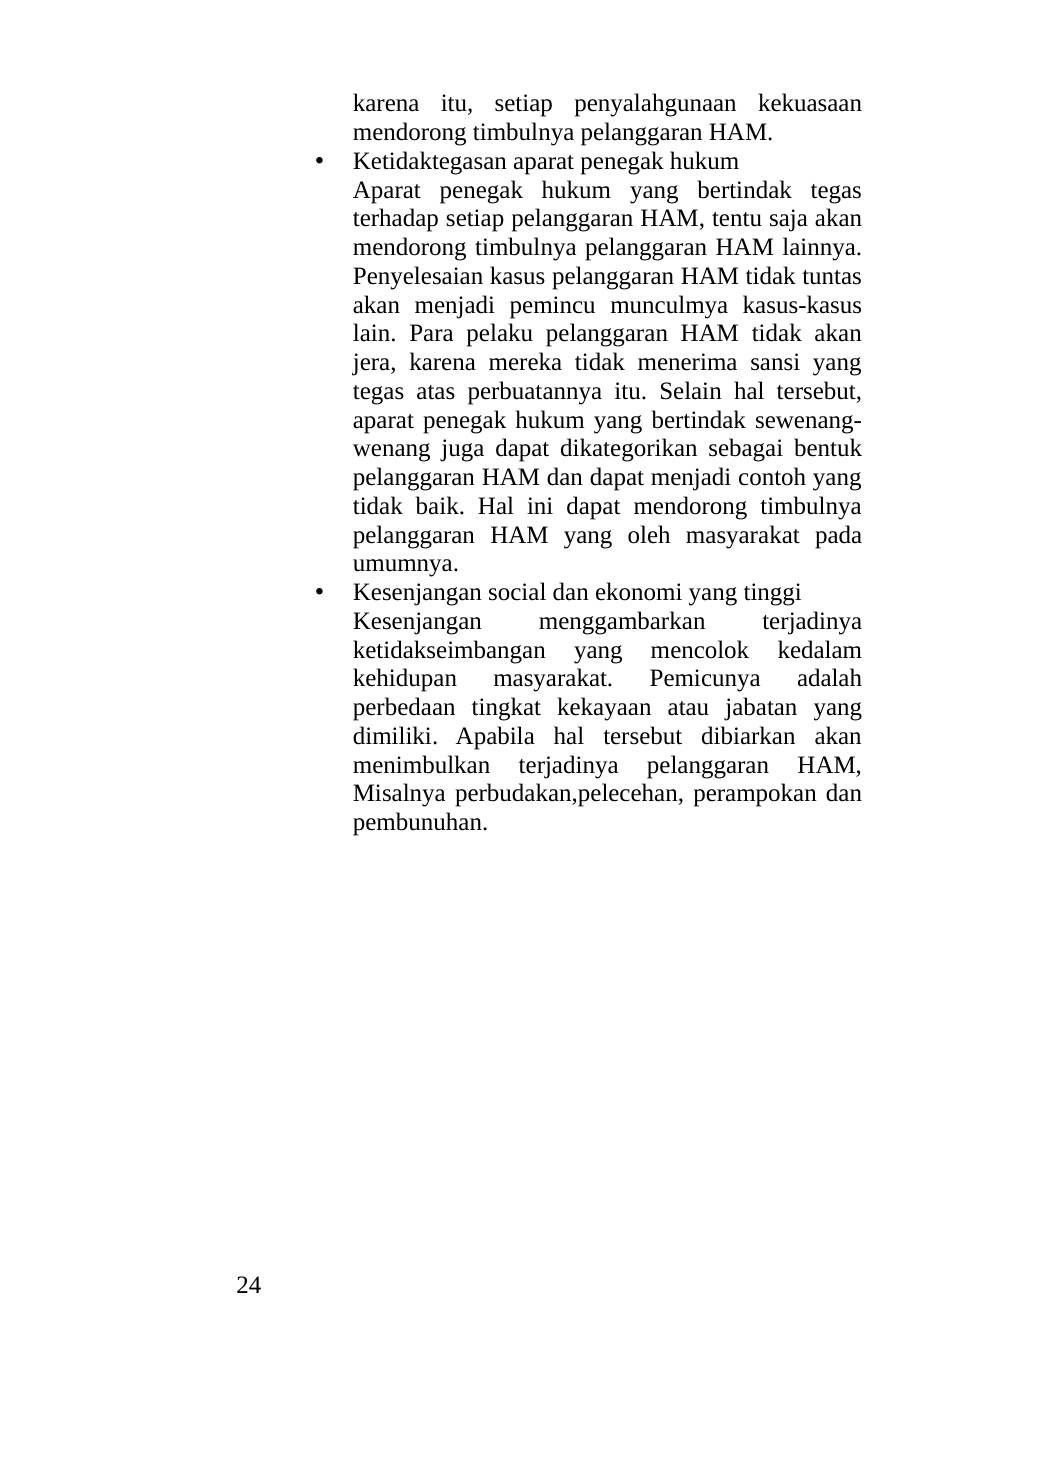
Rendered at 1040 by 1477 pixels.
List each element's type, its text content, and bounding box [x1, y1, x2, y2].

list karena itu, setiap penyalahgunaan kekuasaan mendorong timbulnya pelanggaran HAM. [315, 88, 862, 146]
list Kesenjangan menggambarkan terjadinya ketidakseimbangan yang mencolok kedalam kehidupan masyarakat. Pemicunya adalah perbedaan tingkat kekayaan atau jabatan yang dimiliki. Apabila hal tersebut dibiarkan akan menimbulkan terjadinya pelanggaran HAM, Misalnya perbudakan,pelecehan, perampokan dan pembunuhan. [315, 606, 862, 836]
list Aparat penegak hukum yang bertindak tegas terhadap setiap pelanggaran HAM, tentu saja akan mendorong timbulnya pelanggaran HAM lainnya. Penyelesaian kasus pelanggaran HAM tidak tuntas akan menjadi pemincu munculmya kasus-kasus lain. Para pelaku pelanggaran HAM tidak akan jera, karena mereka tidak menerima sansi yang tegas atas perbuatannya itu. Selain hal tersebut, aparat penegak hukum yang bertindak sewenang-wenang juga dapat dikategorikan sebagai bentuk pelanggaran HAM dan dapat menjadi contoh yang tidak baik. Hal ini dapat mendorong timbulnya pelanggaran HAM yang oleh masyarakat pada umumnya. [315, 175, 862, 577]
list Ketidaktegasan aparat penegak hukum [315, 146, 862, 175]
list Kesenjangan social dan ekonomi yang tinggi [315, 577, 862, 606]
